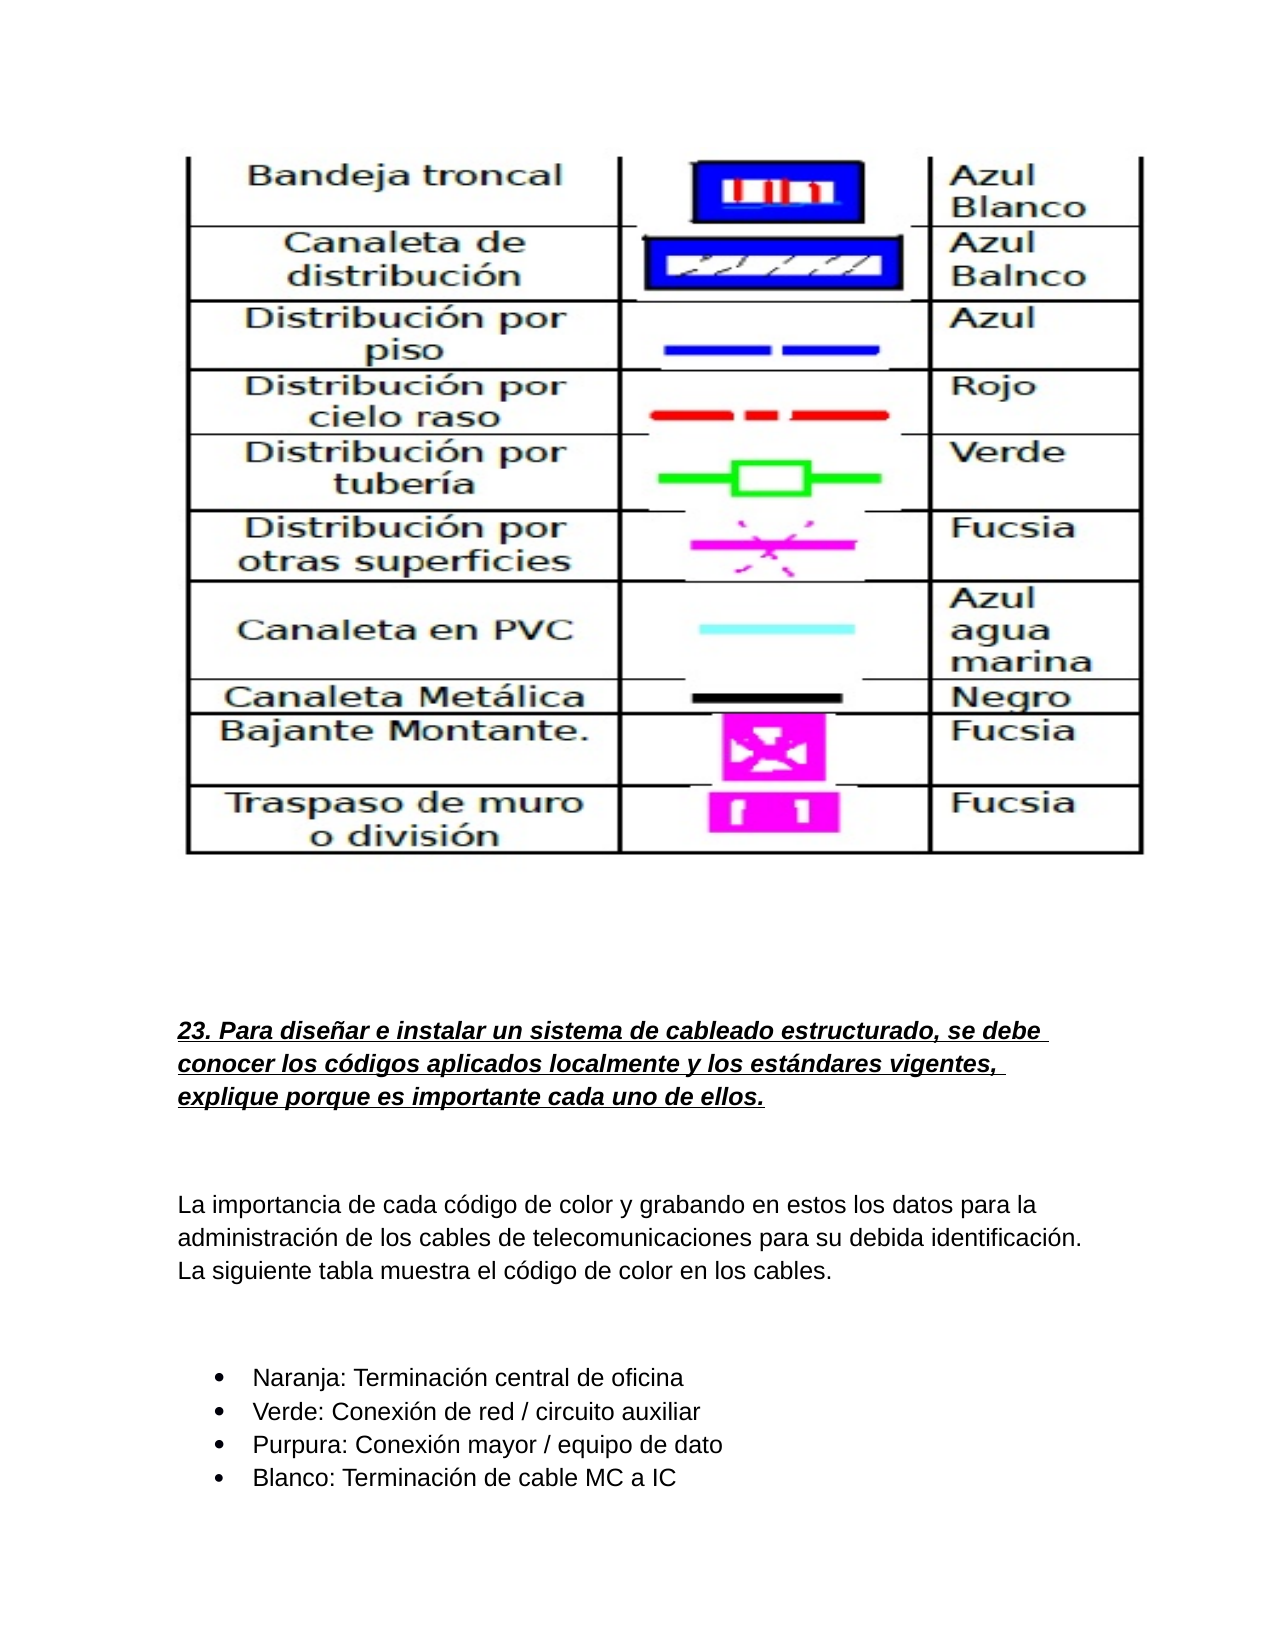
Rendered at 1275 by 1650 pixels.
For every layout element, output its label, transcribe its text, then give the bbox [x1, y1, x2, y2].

text 23. Para diseñar e instalar un sistema de cableado estructurado, se debe conocer los códigos aplicados localmente y los estándares vigentes, explique porque es importante cada uno de ellos. [177, 1016, 1098, 1111]
list Blanco: Terminación de cable MC a IC [215, 1463, 1098, 1491]
picture [177, 147, 1154, 937]
list Purpura: Conexión mayor / equipo de dato [215, 1429, 1098, 1458]
list Verde: Conexión de red / circuito auxiliar [215, 1396, 1098, 1425]
text La importancia de cada código de color y grabando en estos los datos para la administración de los cables de telecomunicaciones para su debida identificación. La siguiente tabla muestra el código de color en los cables. [177, 1189, 1098, 1284]
list Naranja: Terminación central de oficina [215, 1363, 1098, 1392]
